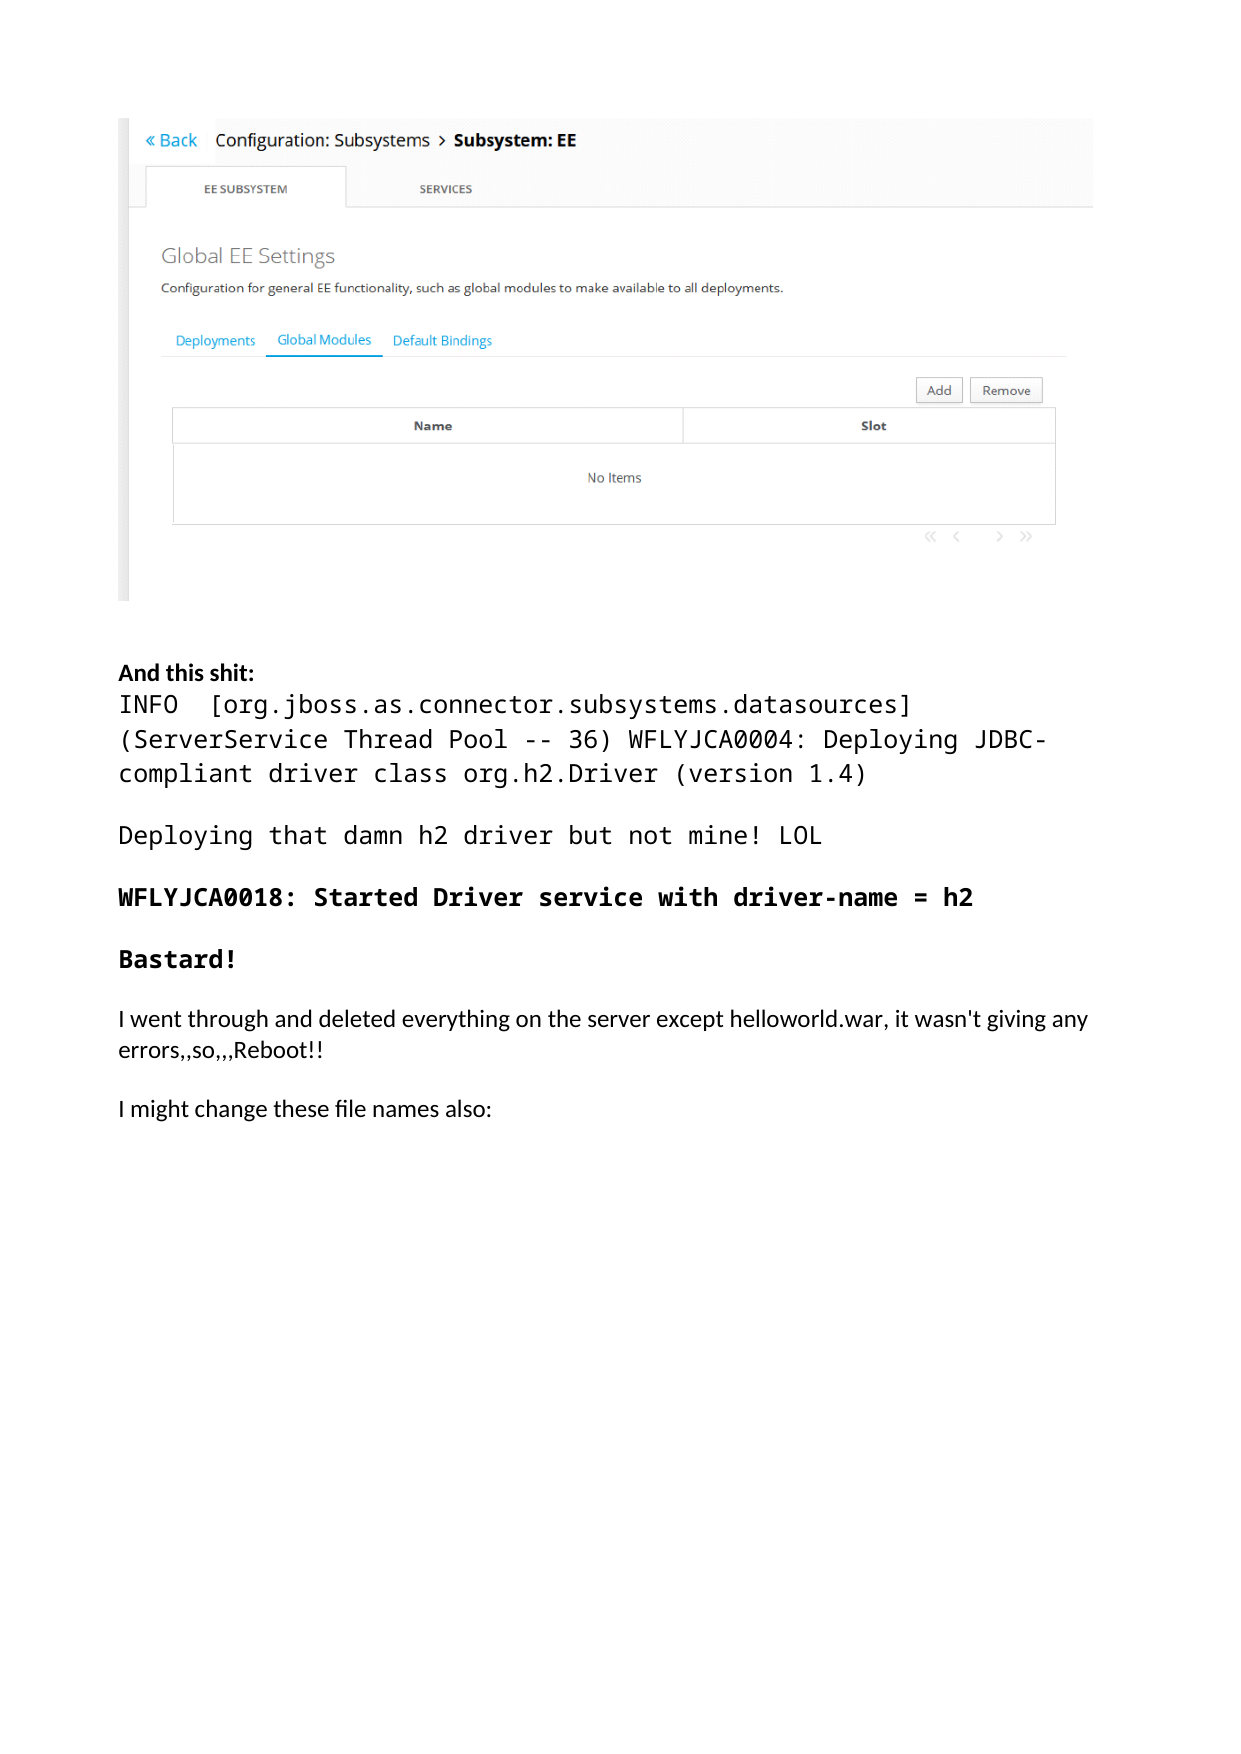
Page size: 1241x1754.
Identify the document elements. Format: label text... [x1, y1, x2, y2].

text Bastard! [118, 942, 1122, 976]
text I went through and deleted everything on the server except helloworld.war, it wasn't giving any errors,,so,,,Reboot!! [118, 1004, 1122, 1065]
text Deploying that damn h2 driver but not mine! LOL [118, 817, 1122, 851]
text WFLYJCA0018: Started Driver service with driver-name = h2 [118, 879, 1122, 913]
text I might change these file names also: [118, 1093, 1122, 1123]
text And this shit: [118, 657, 1122, 687]
text INFO [org.jboss.as.connector.subsystems.datasources] (ServerService Thread Pool -- 36) WFLYJCA0004: Deploying JDBC-compliant driver class org.h2.Driver (version 1.4) [118, 687, 1122, 789]
